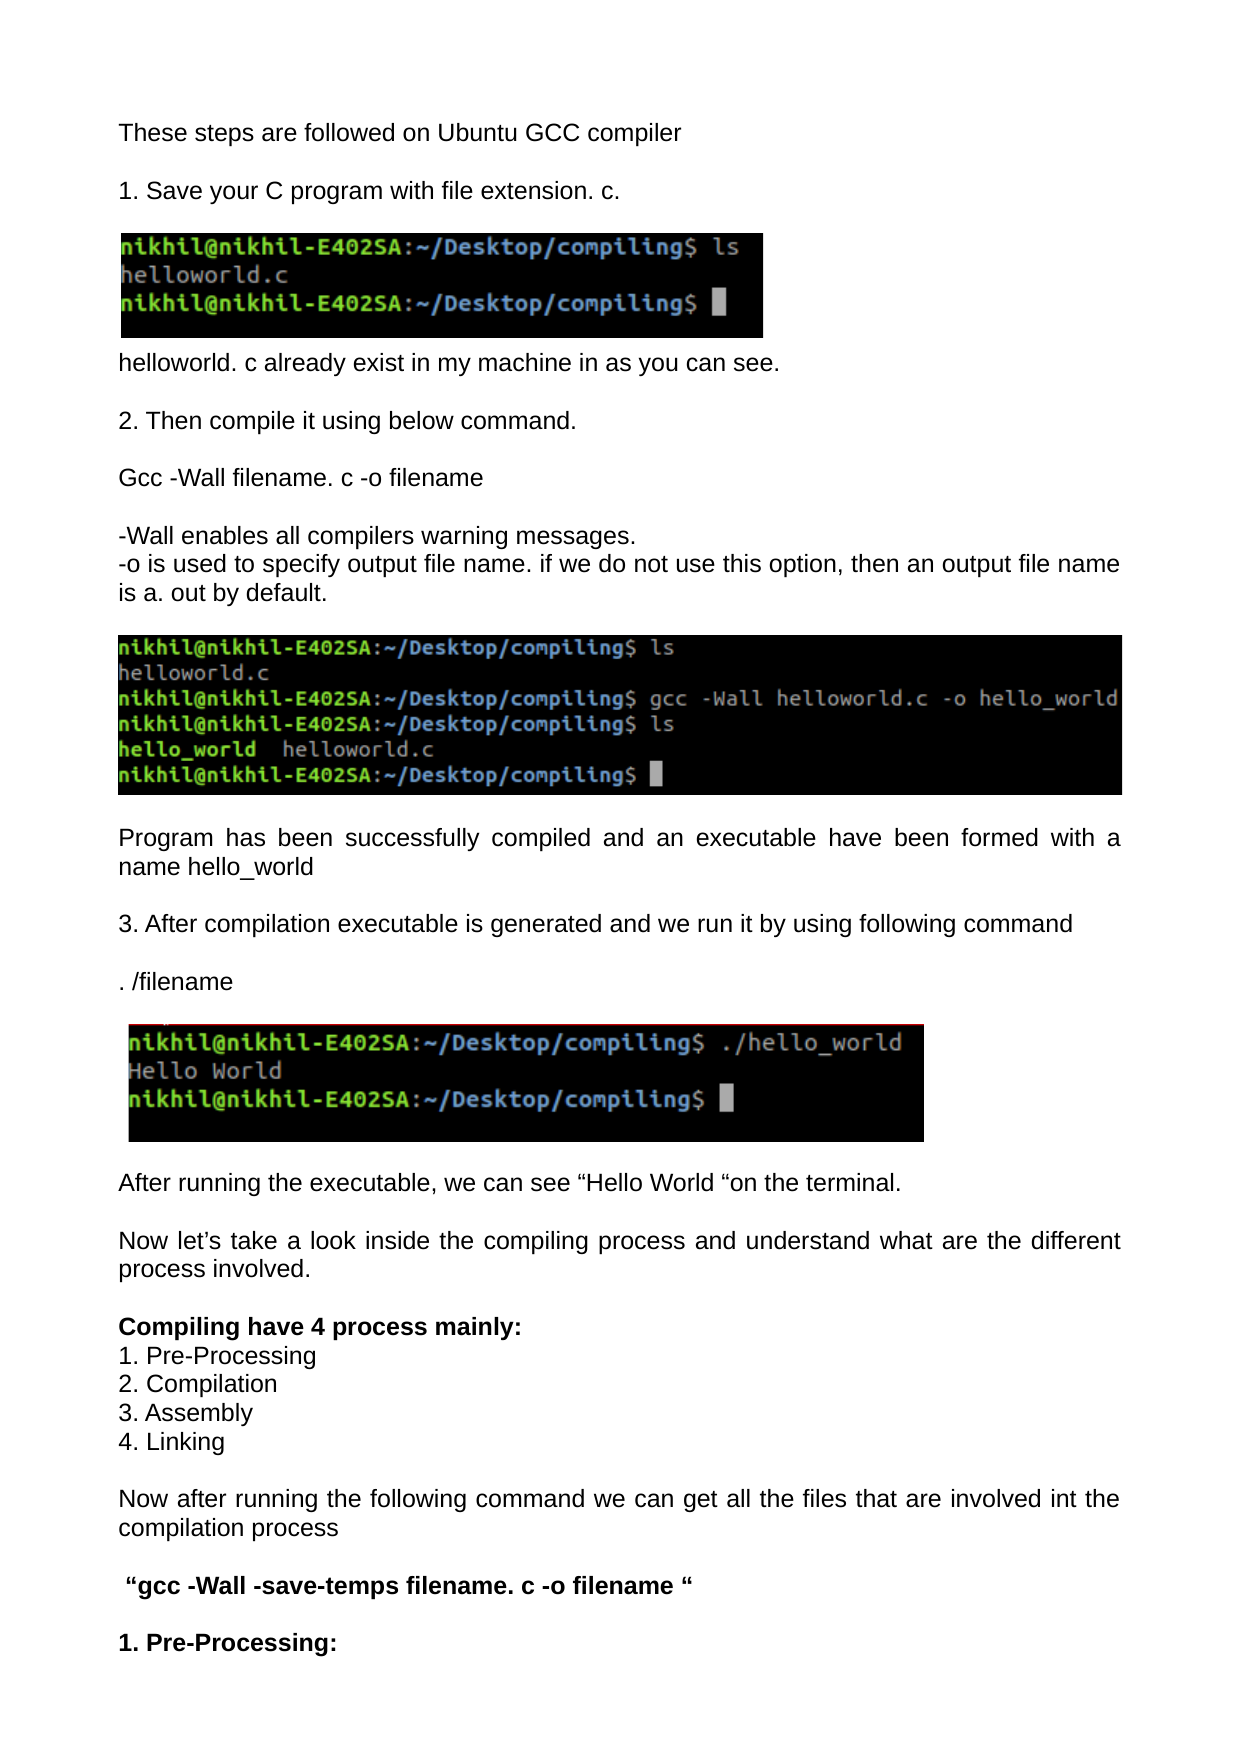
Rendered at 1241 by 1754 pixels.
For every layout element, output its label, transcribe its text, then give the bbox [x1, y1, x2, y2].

text Now after running the following command we can get all the files that are involved int the compilation process [118, 1484, 1122, 1542]
text Compiling have 4 process mainly: [118, 1312, 1122, 1341]
text helloworld. c already exist in my machine in as you can see. [118, 348, 1122, 377]
text 2. Compilation [118, 1369, 1122, 1398]
text -o is used to specify output file name. if we do not use this option, then an output file name is a. out by default. [118, 549, 1122, 607]
text -Wall enables all compilers warning messages. [118, 521, 1122, 549]
text These steps are followed on Ubuntu GCC compiler [118, 118, 1122, 147]
text . /filename [118, 967, 1122, 996]
text After running the executable, we can see “Hello World “on the terminal. [118, 1168, 1122, 1197]
text 1. Save your C program with file extension. c. [118, 176, 1122, 204]
text 1. Pre-Processing [118, 1341, 1122, 1369]
text Program has been successfully compiled and an executable have been formed with a name hello_world [118, 823, 1122, 881]
text 3. After compilation executable is generated and we run it by using following command [118, 909, 1122, 938]
text 4. Linking [118, 1427, 1122, 1456]
text 3. Assembly [118, 1398, 1122, 1427]
text 1. Pre-Processing: [118, 1628, 1122, 1657]
text Now let’s take a look inside the compiling process and understand what are the different process involved. [118, 1226, 1122, 1283]
text Gcc -Wall filename. c -o filename [118, 463, 1122, 492]
text 2. Then compile it using below command. [118, 406, 1122, 434]
text “gcc -Wall -save-temps filename. c -o filename “ [118, 1571, 1122, 1599]
